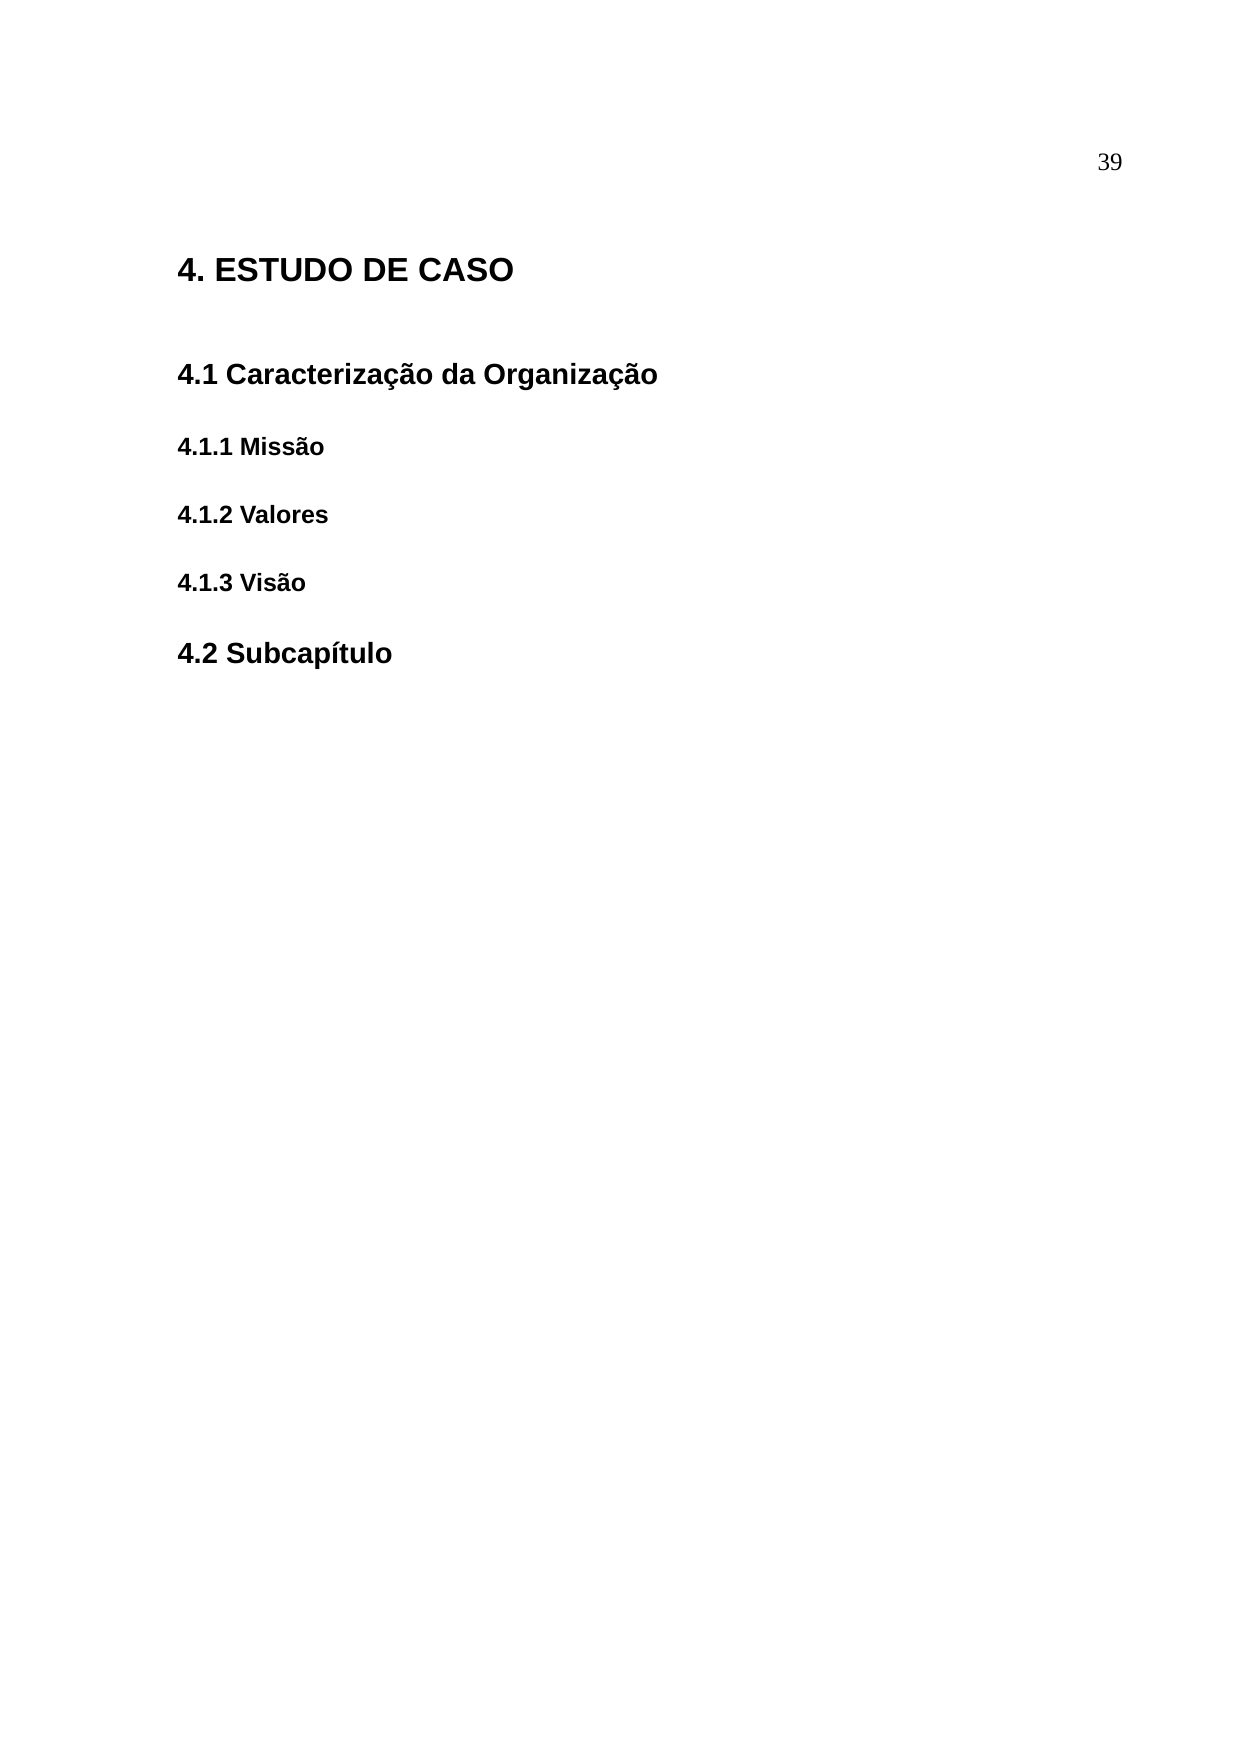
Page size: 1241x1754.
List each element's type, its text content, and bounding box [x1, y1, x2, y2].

subtitle 4.1.3 Visão [177, 568, 1122, 597]
subtitle 4.1 Caracterização da Organização [177, 357, 1122, 391]
subtitle 4. Estudo de caso [177, 250, 1122, 288]
subtitle 4.1.2 Valores [177, 500, 1122, 529]
subtitle 4.2 Subcapítulo [177, 636, 1122, 669]
subtitle 4.1.1 Missão [177, 432, 1122, 461]
